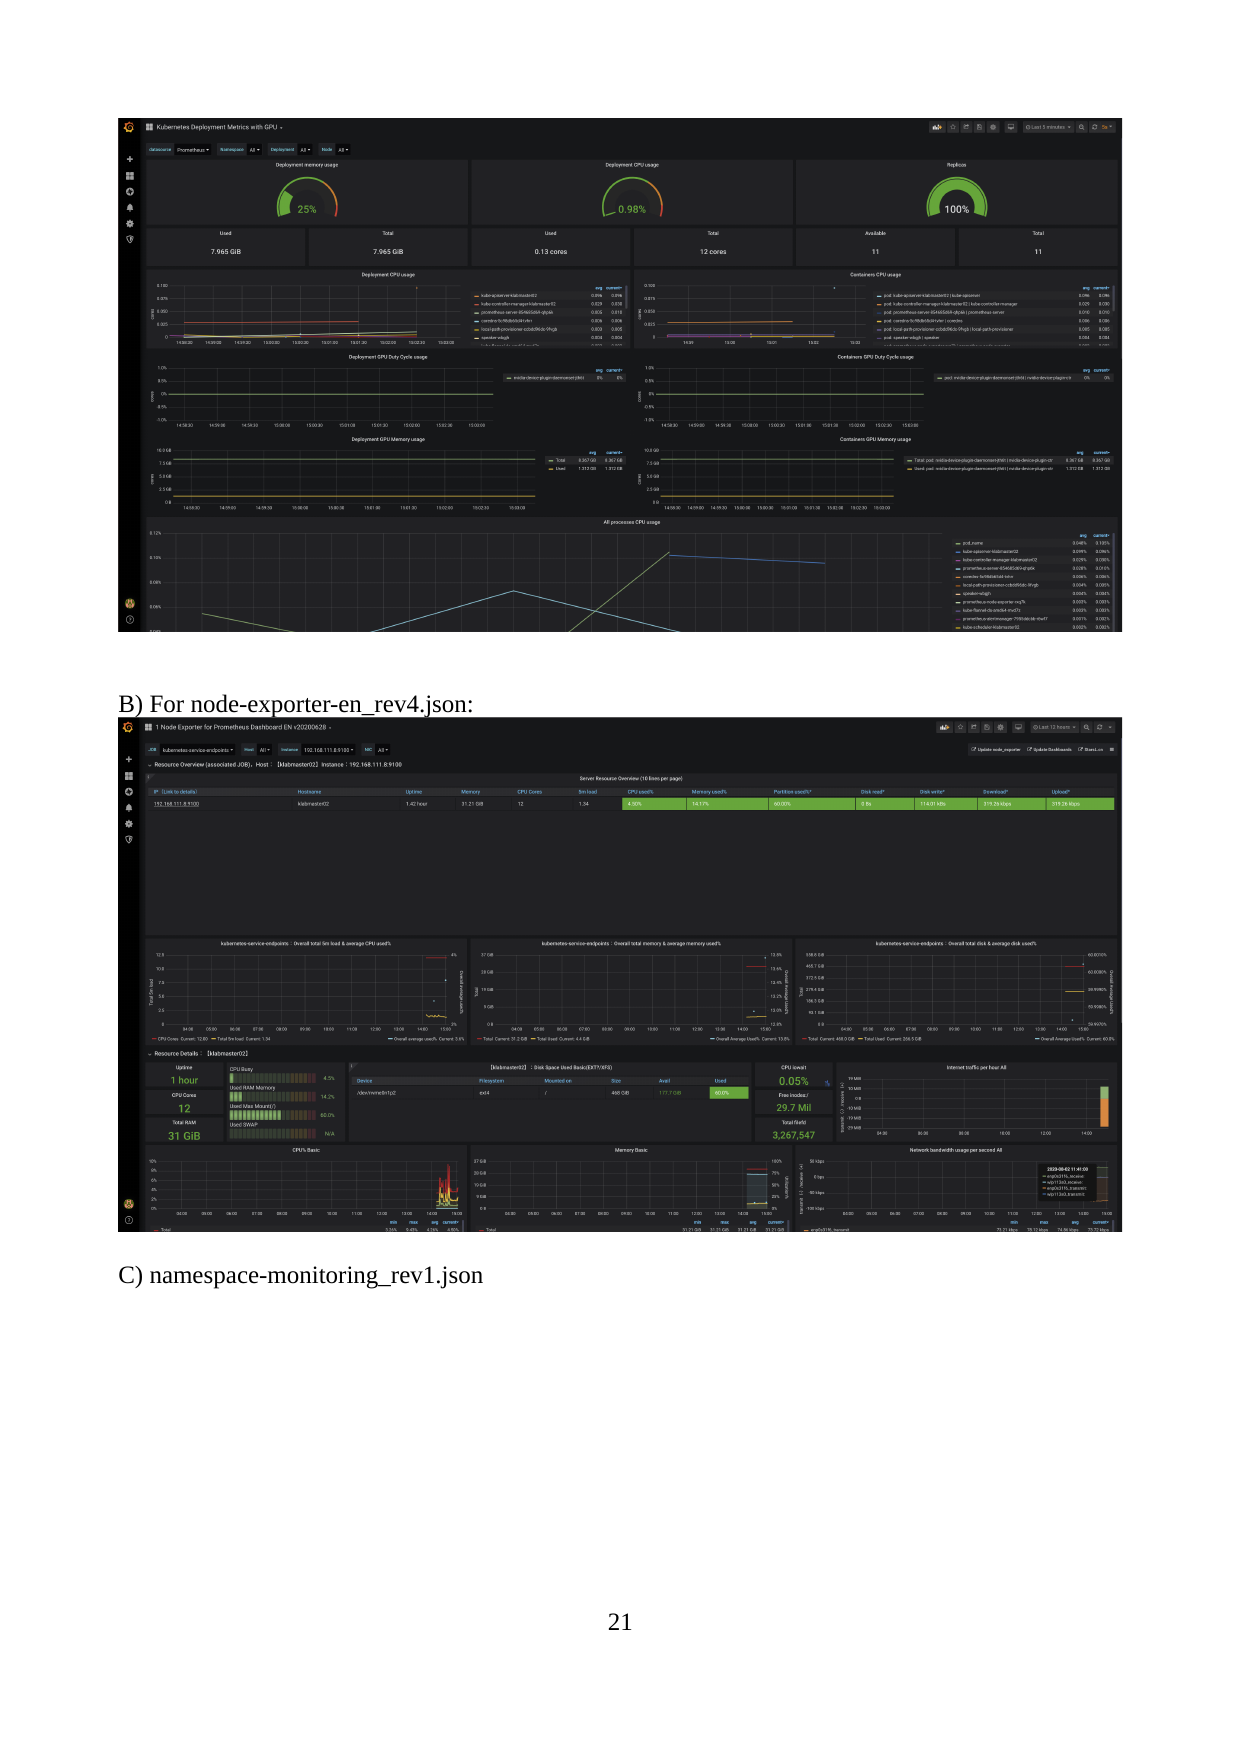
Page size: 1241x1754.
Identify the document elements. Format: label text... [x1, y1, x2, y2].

text C) namespace-monitoring_rev1.json [118, 1260, 1122, 1289]
text B) For node-exporter-en_rev4.json: [118, 689, 1122, 717]
picture [118, 118, 1123, 632]
picture [118, 717, 1123, 1232]
